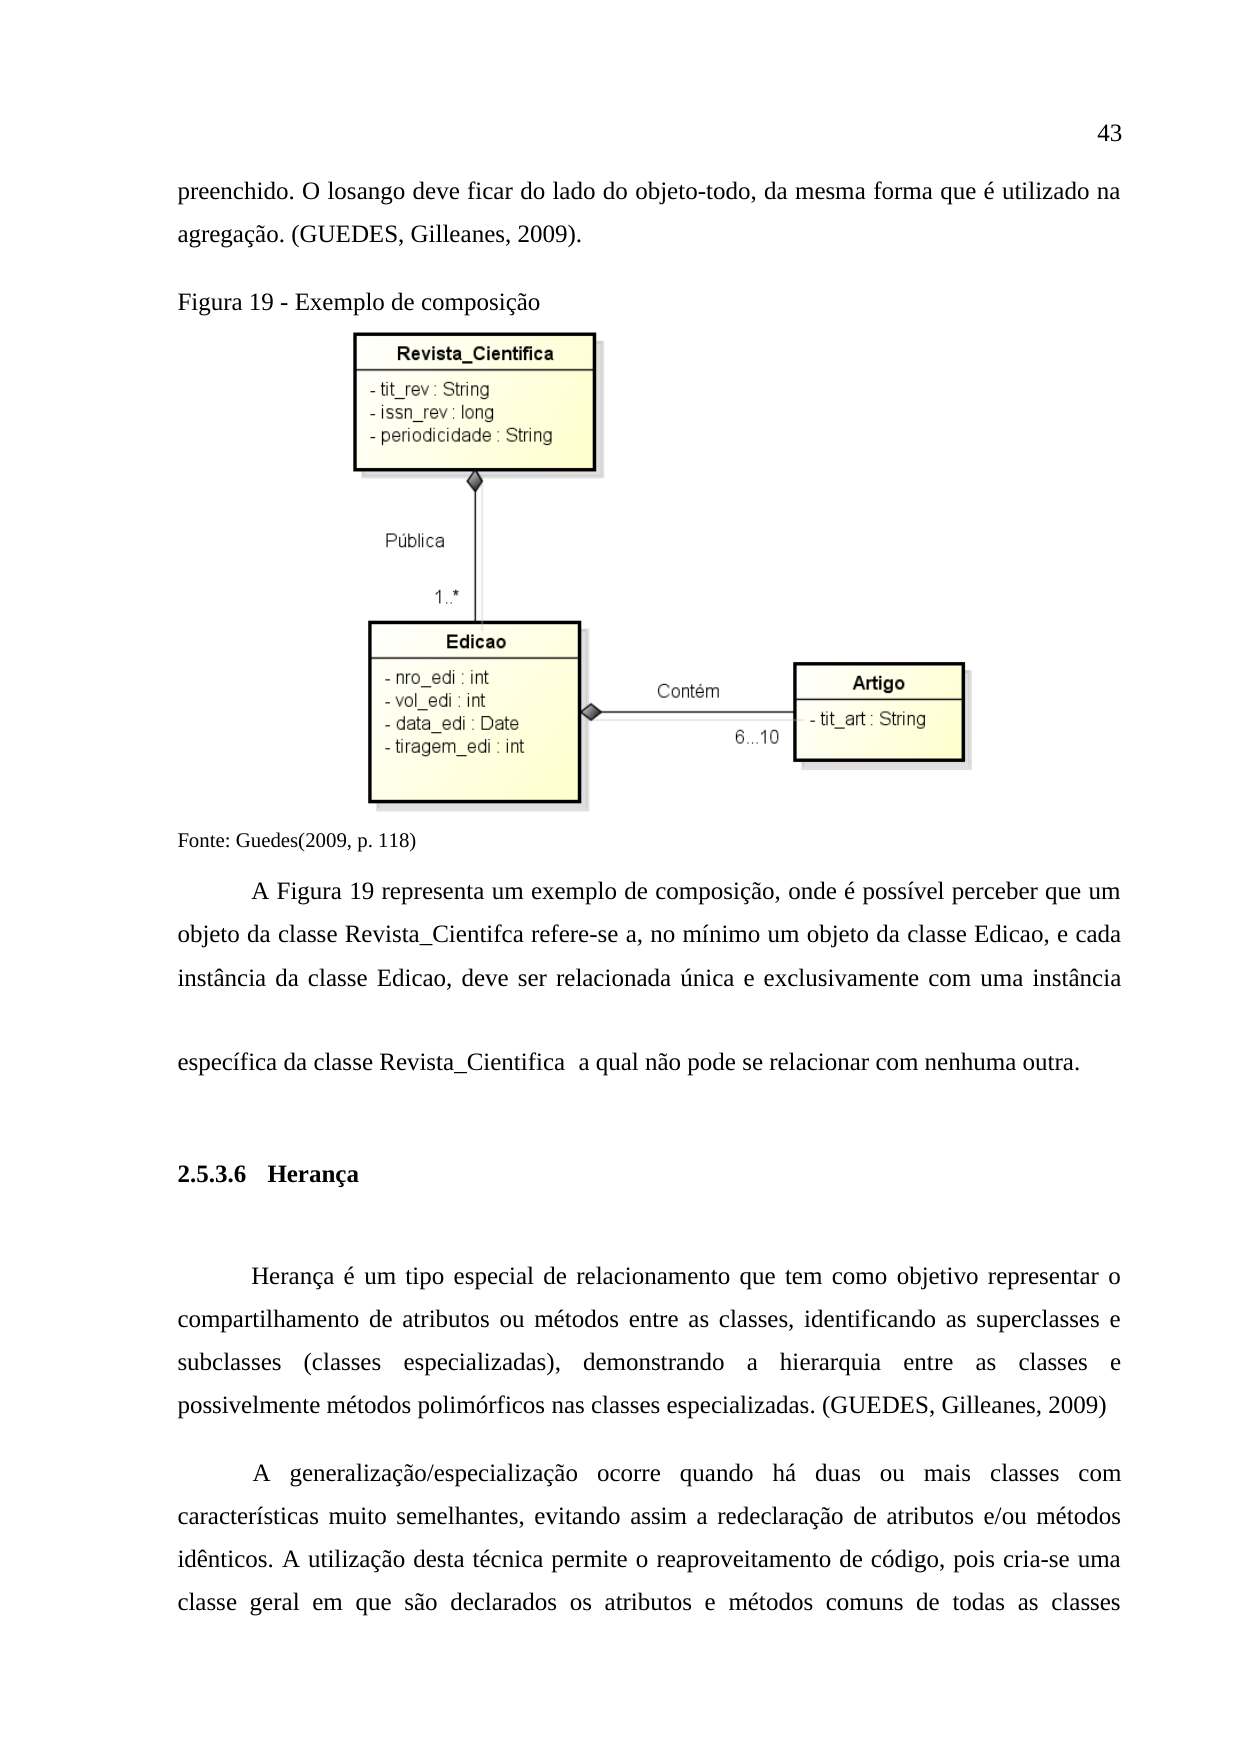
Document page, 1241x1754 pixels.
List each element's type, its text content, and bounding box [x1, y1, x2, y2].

text Herança é um tipo especial de relacionamento que tem como objetivo representar o compartilhamento de atributos ou métodos entre as classes, identificando as superclasses e subclasses (classes especializadas), demonstrando a hierarquia entre as classes e possivelmente métodos polimórficos nas classes especializadas. (GUEDES, Gilleanes, 2009) [177, 1261, 1122, 1419]
text A Figura 19 representa um exemplo de composição, onde é possível perceber que um objeto da classe Revista_Cientifca refere-se a, no mínimo um objeto da classe Edicao, e cada instância da classe Edicao, deve ser relacionada única e exclusivamente com uma instância específica da classe Revista_Cientifica a qual não pode se relacionar com nenhuma outra. [177, 876, 1122, 1081]
picture [319, 328, 980, 816]
text Fonte: Guedes(2009, p. 118) [177, 828, 1122, 852]
list Herança [177, 1159, 1122, 1188]
text preenchido. O losango deve ficar do lado do objeto-todo, da mesma forma que é utilizado na agregação. (GUEDES, Gilleanes, 2009). [177, 176, 1122, 248]
text Figura 19 - Exemplo de composição [177, 287, 1122, 316]
text A generalização/especialização ocorre quando há duas ou mais classes com características muito semelhantes, evitando assim a redeclaração de atributos e/ou métodos idênticos. A utilização desta técnica permite o reaproveitamento de código, pois cria-se uma classe geral em que são declarados os atributos e métodos comuns de todas as classes [177, 1458, 1122, 1616]
